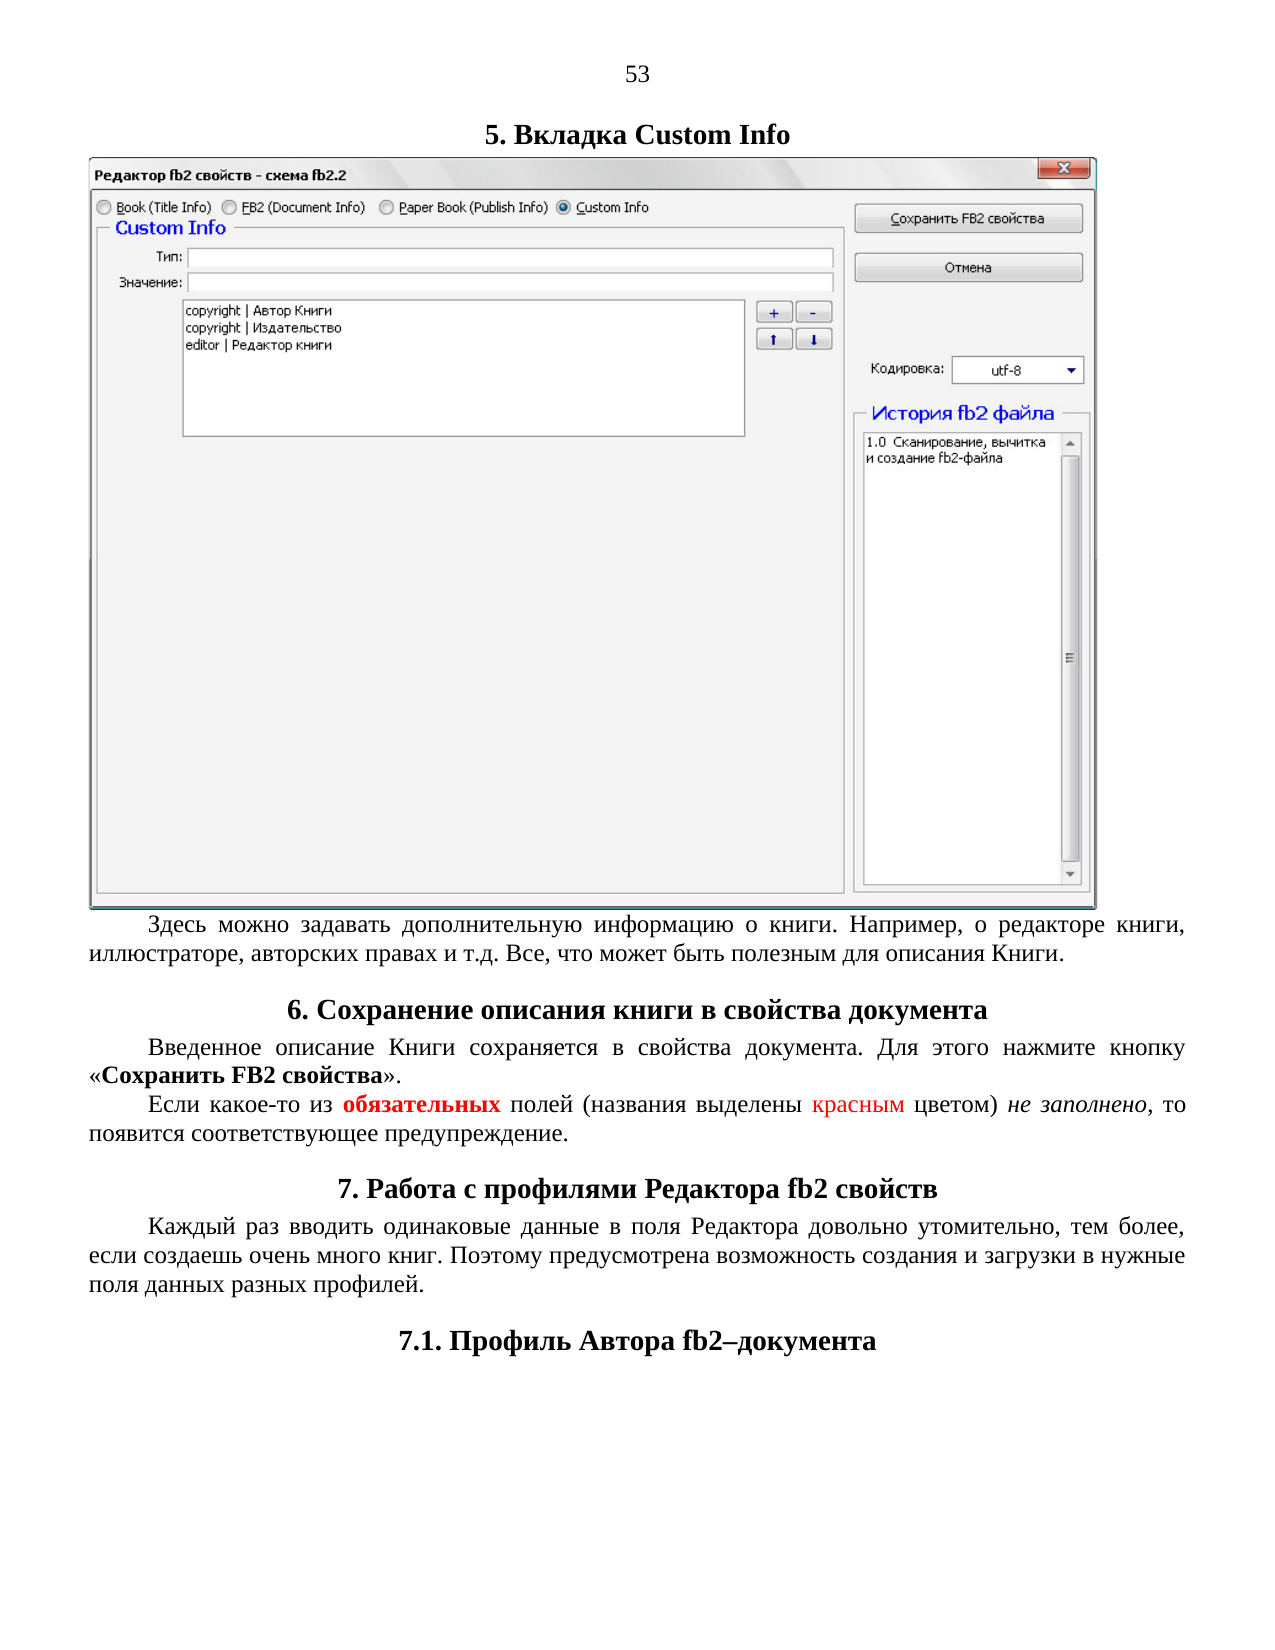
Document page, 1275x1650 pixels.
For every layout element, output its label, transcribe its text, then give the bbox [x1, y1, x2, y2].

text Введенное описание Книги сохраняется в свойства документа. Для этого нажмите кнопку «Сохранить FB2 свойства». [89, 1032, 1186, 1089]
text Каждый раз вводить одинаковые данные в поля Редактора довольно утомительно, тем более, если создаешь очень много книг. Поэтому предусмотрена возможность создания и загрузки в нужные поля данных разных профилей. [89, 1211, 1186, 1298]
text Здесь можно задавать дополнительную информацию о книги. Например, о редакторе книги, иллюстраторе, авторских правах и т.д. Все, что может быть полезным для описания Книги. [89, 909, 1186, 967]
subtitle 7.1. Профиль Автора fb2–документа [89, 1323, 1186, 1356]
subtitle 5. Вкладка Custom Info [89, 117, 1186, 151]
subtitle 6. Сохранение описания книги в свойства документа [89, 992, 1186, 1025]
subtitle 7. Работа с профилями Редактора fb2 свойств [89, 1172, 1186, 1205]
text Если какое-то из обязательных полей (названия выделены красным цветом) не заполнено, то появится соответствующее предупреждение. [89, 1089, 1186, 1147]
picture [88, 157, 1098, 910]
